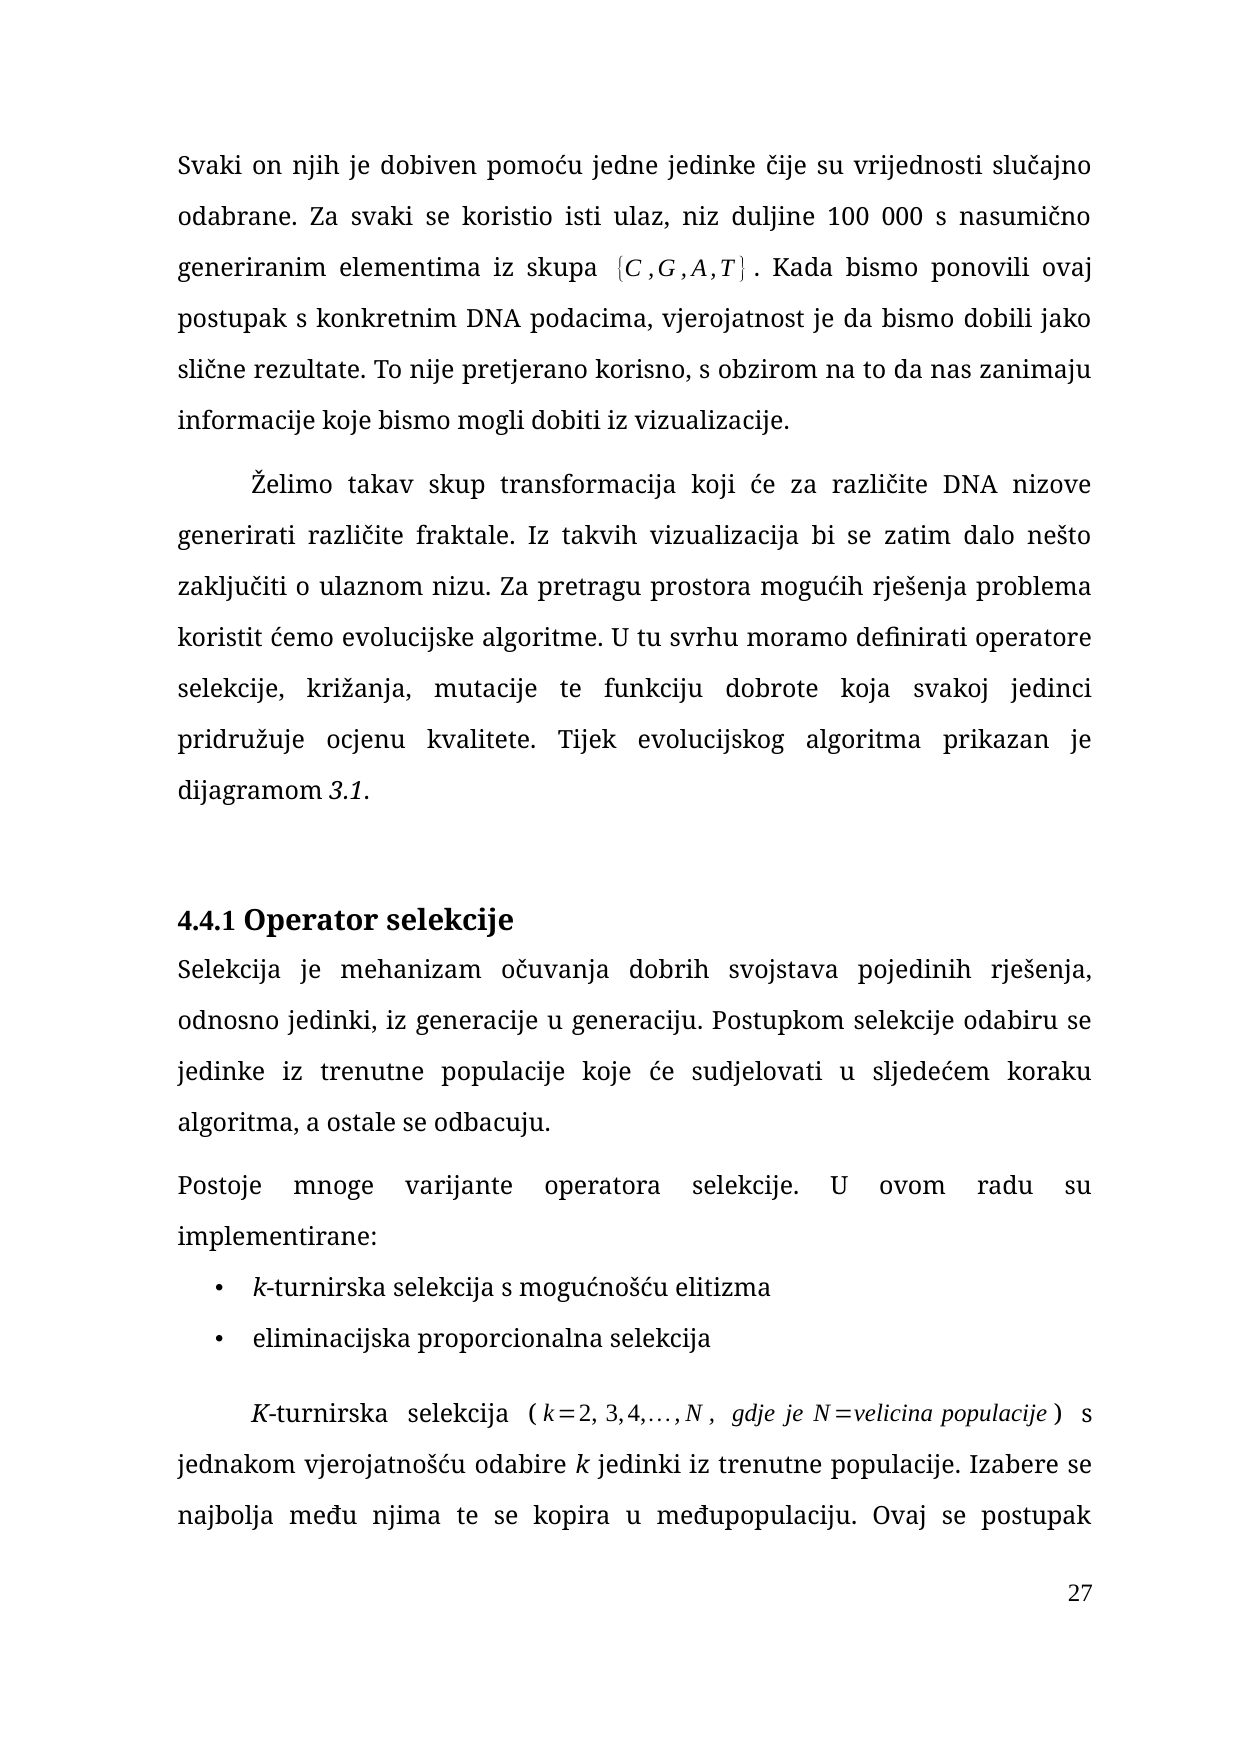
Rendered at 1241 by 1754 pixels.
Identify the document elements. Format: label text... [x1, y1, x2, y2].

text Želimo takav skup transformacija koji će za različite DNA nizove generirati različite fraktale. Iz takvih vizualizacija bi se zatim dalo nešto zaključiti o ulaznom nizu. Za pretragu prostora mogućih rješenja problema koristit ćemo evolucijske algoritme. U tu svrhu moramo definirati operatore selekcije, križanja, mutacije te funkciju dobrote koja svakoj jedinci pridružuje ocjenu kvalitete. Tijek evolucijskog algoritma prikazan je dijagramom 3.1. [177, 466, 1093, 807]
list eliminacijska proporcionalna selekcija [215, 1321, 1093, 1355]
text Selekcija je mehanizam očuvanja dobrih svojstava pojedinih rješenja, odnosno jedinki, iz generacije u generaciju. Postupkom selekcije odabiru se jedinke iz trenutne populacije koje će sudjelovati u sljedećem koraku algoritma, a ostale se odbacuju. [177, 952, 1093, 1139]
text Postoje mnoge varijante operatora selekcije. U ovom radu su implementirane: [177, 1168, 1093, 1253]
subtitle 4.4.1 Operator selekcije [177, 899, 1093, 939]
text K-turnirska selekcija () s jednakom vjerojatnošću odabire k jedinki iz trenutne populacije. Izabere se najbolja među njima te se kopira u međupopulaciju. Ovaj se postupak ponavlja N puta, nakon čega međupopulacija postaje populacija koja nastavlja dalje. Nedostatak ove selekcije je generiranje duplikata jedinki i mogućnost gubitka najbolje jedinke. U ovom radu je implementirana 2-turnirska selekcija s mogućnošću elitizma (očuvanja najbolje jedinke). [177, 1396, 1093, 1532]
text Svaki on njih je dobiven pomoću jedne jedinke čije su vrijednosti slučajno odabrane. Za svaki se koristio isti ulaz, niz duljine 100 000 s nasumično generiranim elementima iz skupa . Kada bismo ponovili ovaj postupak s konkretnim DNA podacima, vjerojatnost je da bismo dobili jako slične rezultate. To nije pretjerano korisno, s obzirom na to da nas zanimaju informacije koje bismo mogli dobiti iz vizualizacije. [177, 148, 1093, 437]
list k-turnirska selekcija s mogućnošću elitizma [215, 1270, 1093, 1304]
